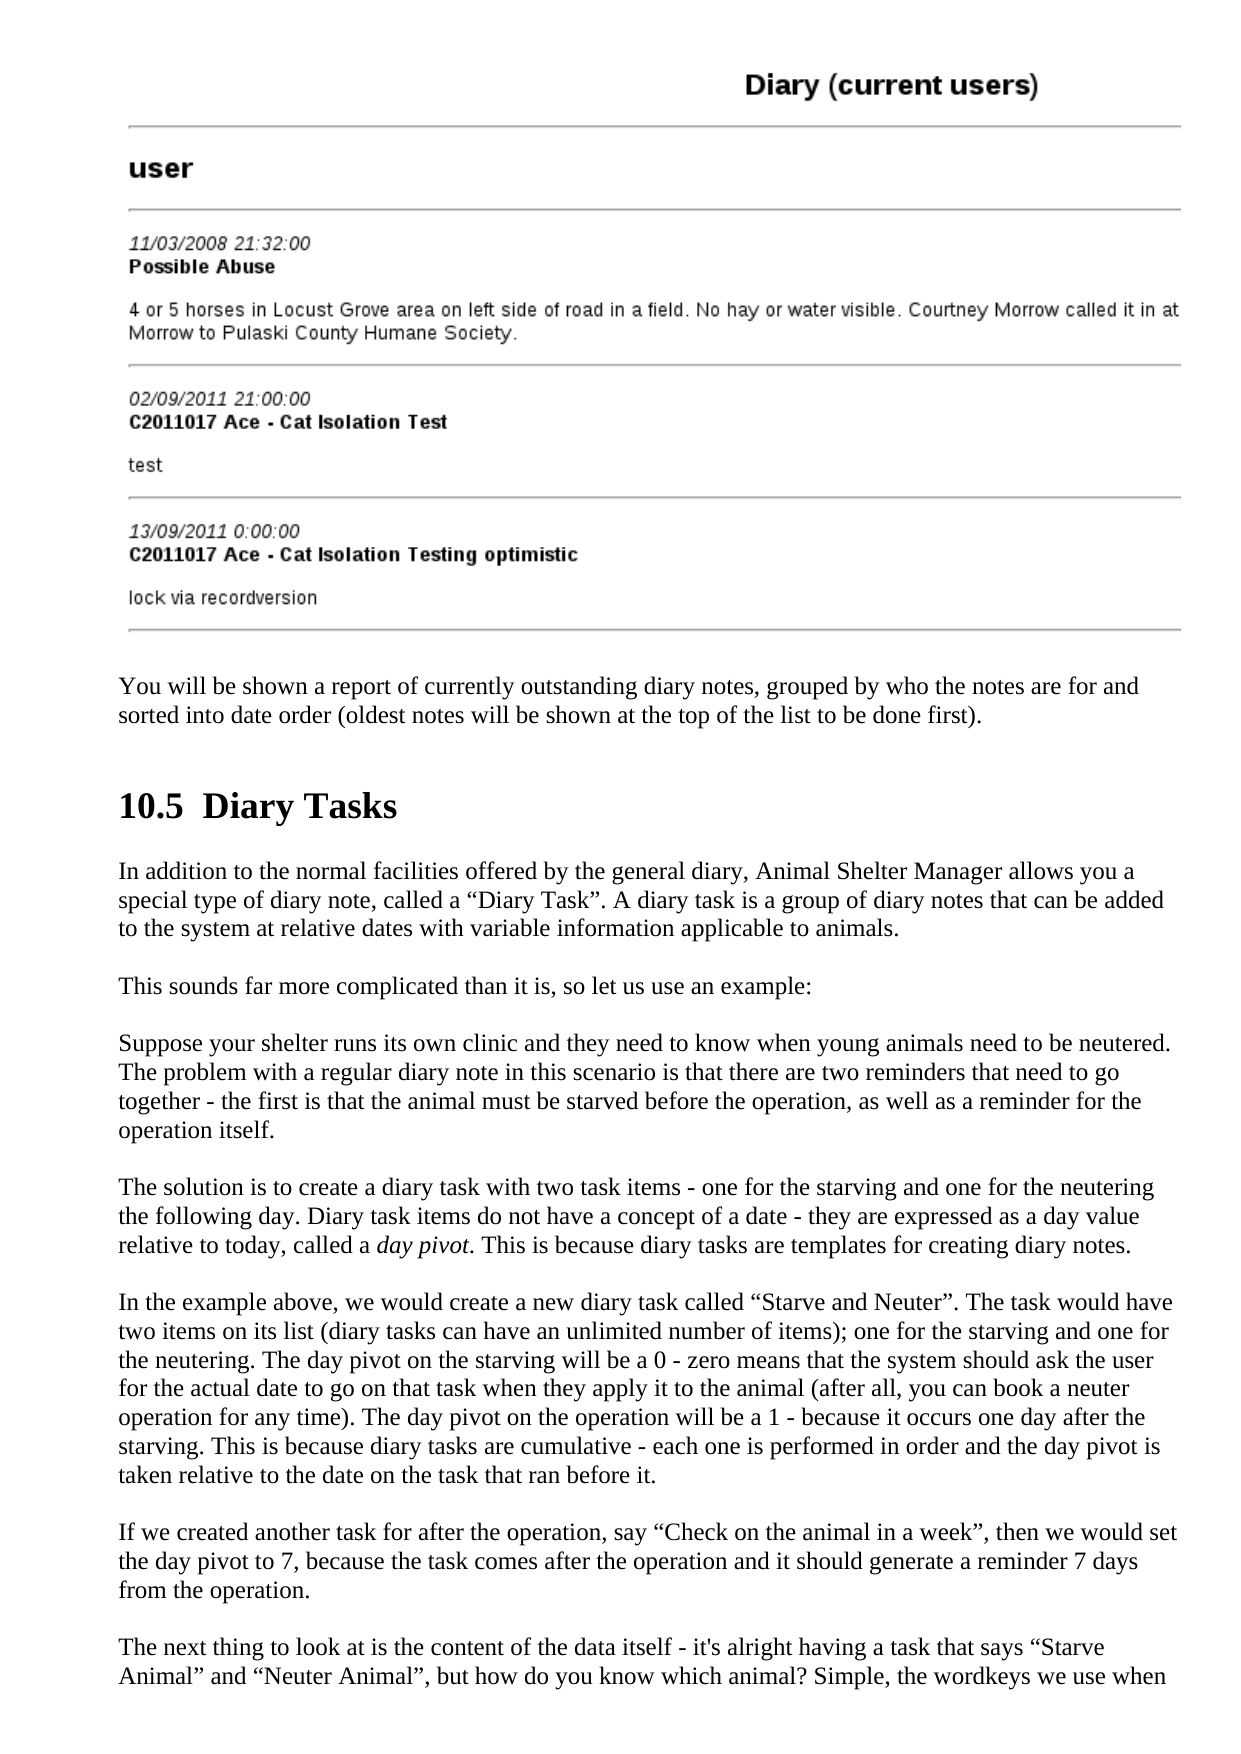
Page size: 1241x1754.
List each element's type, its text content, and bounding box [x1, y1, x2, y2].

text The problem with a regular diary note in this scenario is that there are two reminders that need to go together - the first is that the animal must be starved before the operation, as well as a reminder for the operation itself. [118, 1057, 1181, 1143]
text In addition to the normal facilities offered by the general diary, Animal Shelter Manager allows you a special type of diary note, called a “Diary Task”. A diary task is a group of diary notes that can be added to the system at relative dates with variable information applicable to animals. [118, 856, 1181, 942]
text Suppose your shelter runs its own clinic and they need to know when young animals need to be neutered. [118, 1028, 1181, 1057]
text You will be shown a report of currently outstanding diary notes, grouped by who the notes are for and sorted into date order (oldest notes will be shown at the top of the list to be done first). [118, 671, 1181, 729]
text This sounds far more complicated than it is, so let us use an example: [118, 971, 1181, 1000]
picture [118, 59, 1182, 643]
text The solution is to create a diary task with two task items - one for the starving and one for the neutering the following day. Diary task items do not have a concept of a date - they are expressed as a day value relative to today, called a day pivot. This is because diary tasks are templates for creating diary notes. [118, 1172, 1181, 1258]
text In the example above, we would create a new diary task called “Starve and Neuter”. The task would have two items on its list (diary tasks can have an unlimited number of items); one for the starving and one for the neutering. The day pivot on the starving will be a 0 - zero means that the system should ask the user for the actual date to go on that task when they apply it to the animal (after all, you can book a neuter operation for any time). The day pivot on the operation will be a 1 - because it occurs one day after the starving. This is because diary tasks are cumulative - each one is performed in order and the day pivot is taken relative to the date on the task that ran before it. [118, 1287, 1181, 1488]
text The next thing to look at is the content of the data itself - it's alright having a task that says “Starve Animal” and “Neuter Animal”, but how do you know which animal? Simple, the wordkeys we use when [118, 1632, 1181, 1690]
text If we created another task for after the operation, say “Check on the animal in a week”, then we would set the day pivot to 7, because the task comes after the operation and it should generate a reminder 7 days from the operation. [118, 1517, 1181, 1603]
subtitle Diary Tasks [118, 783, 1181, 827]
